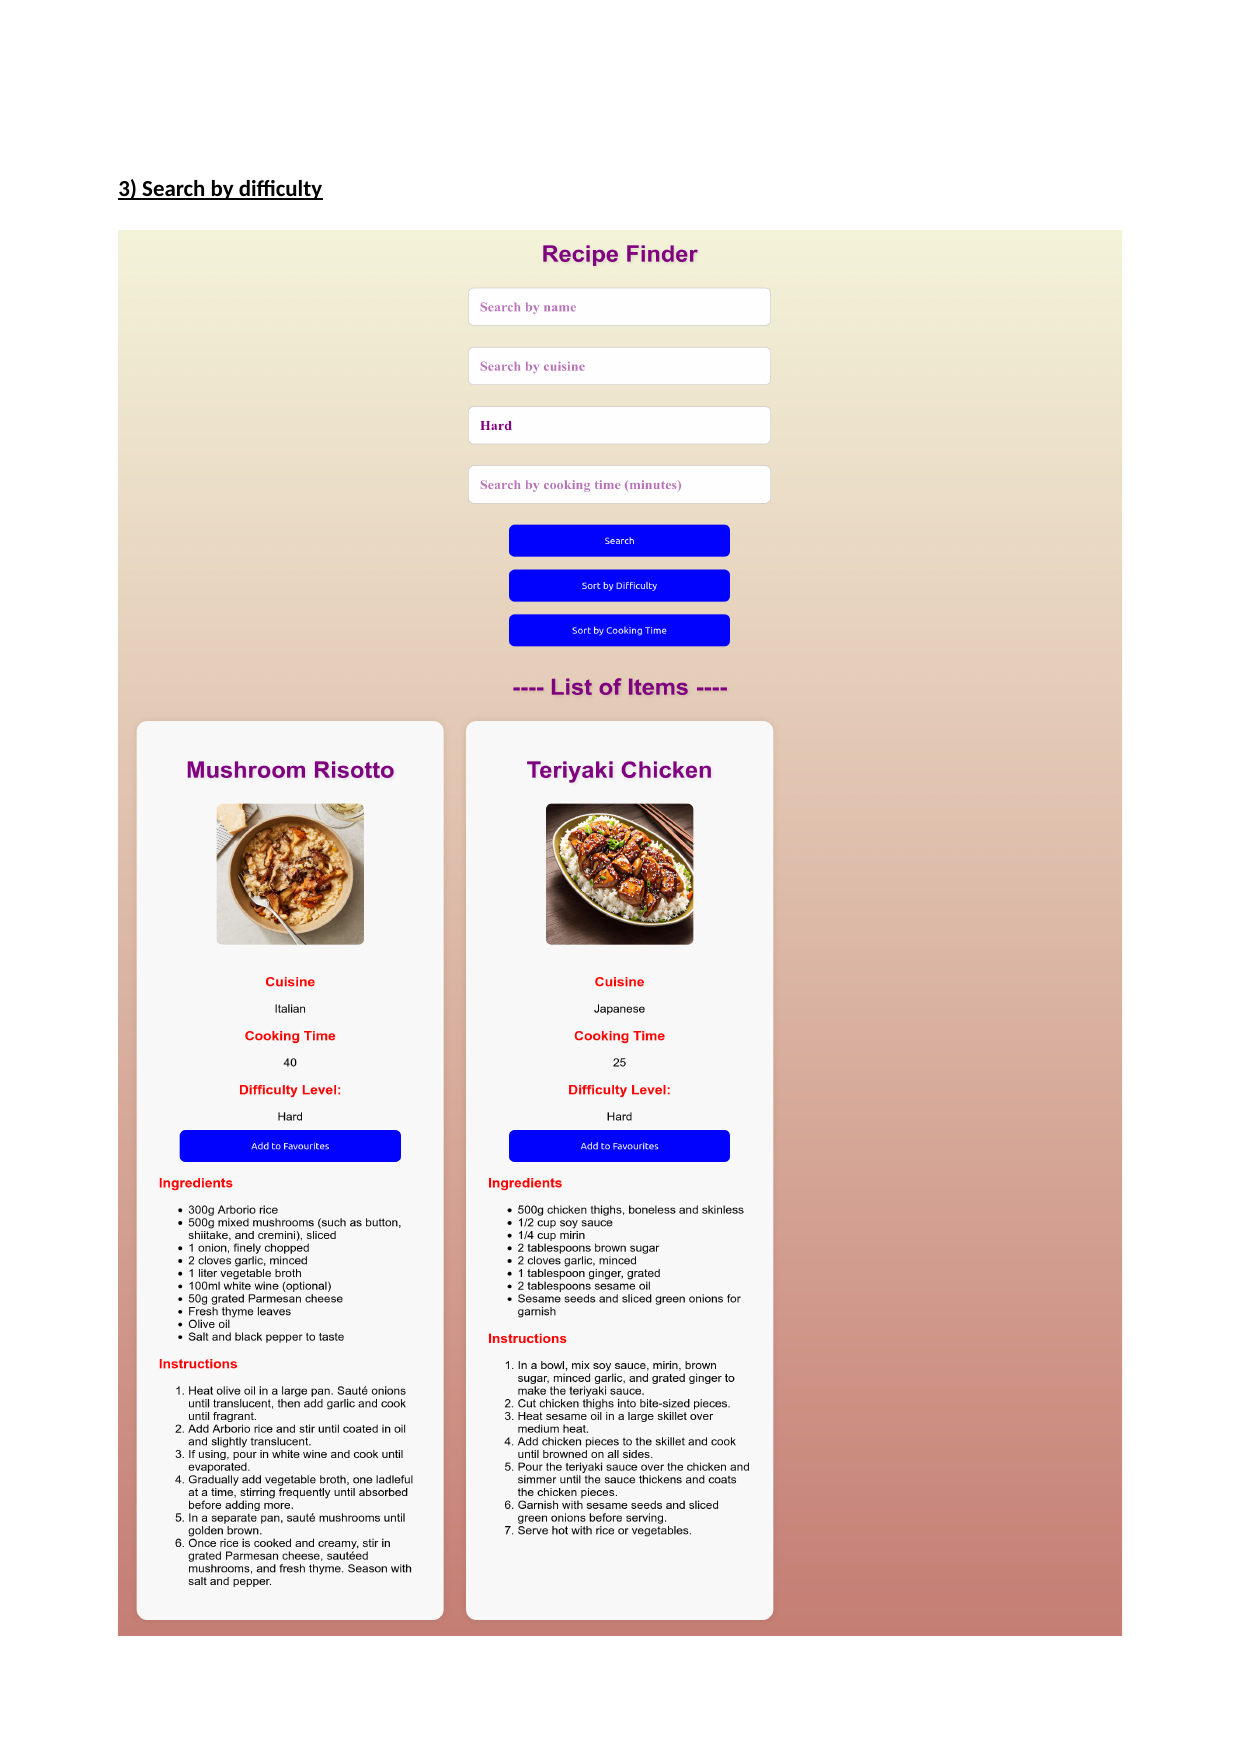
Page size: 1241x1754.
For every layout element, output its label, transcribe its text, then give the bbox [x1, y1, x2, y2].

picture [118, 230, 1123, 1636]
list 3) Search by difficulty [118, 174, 1122, 202]
